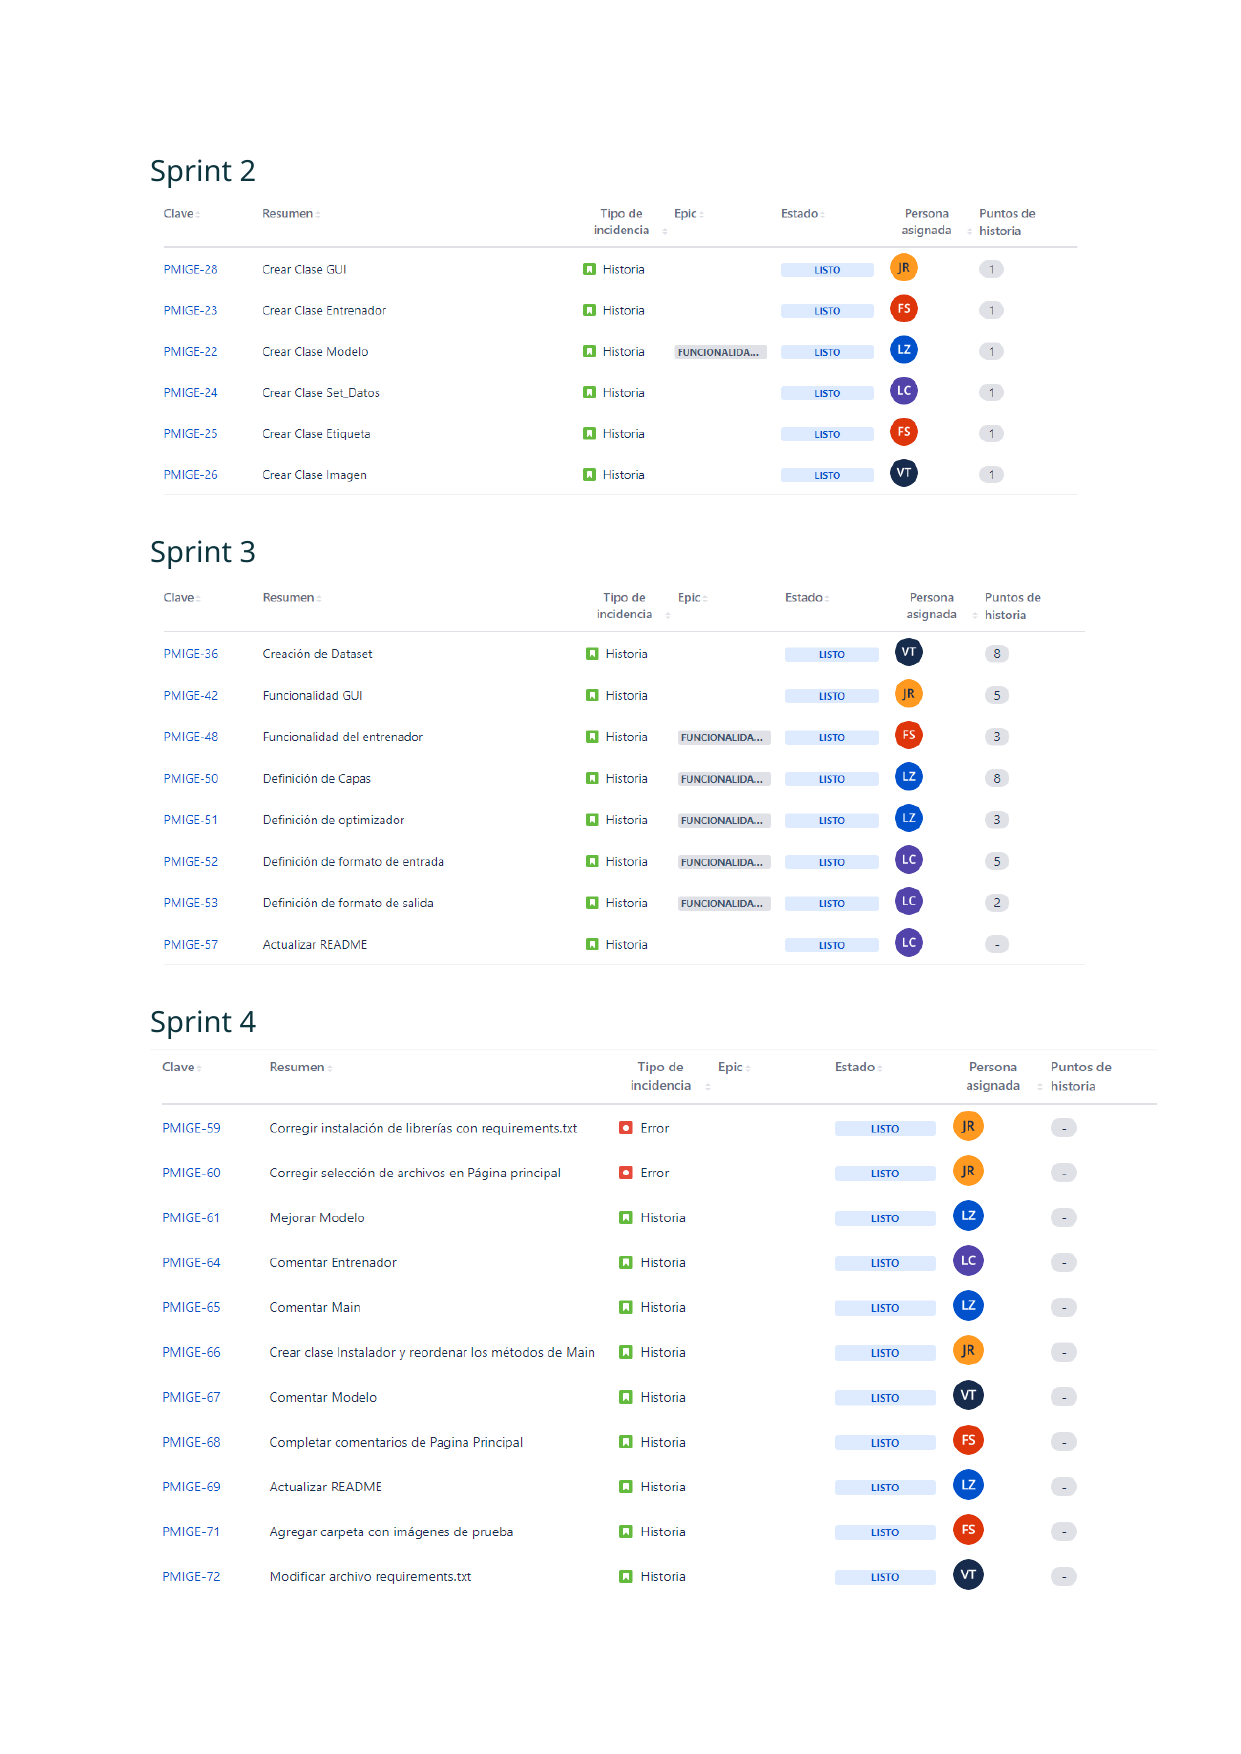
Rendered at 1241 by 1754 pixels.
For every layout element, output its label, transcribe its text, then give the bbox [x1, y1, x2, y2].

picture [150, 198, 1078, 495]
picture [150, 1049, 1157, 1594]
subtitle Sprint 4 [150, 1001, 1090, 1041]
picture [150, 579, 1091, 965]
subtitle Sprint 2 [150, 150, 1090, 190]
subtitle Sprint 3 [150, 531, 1090, 571]
